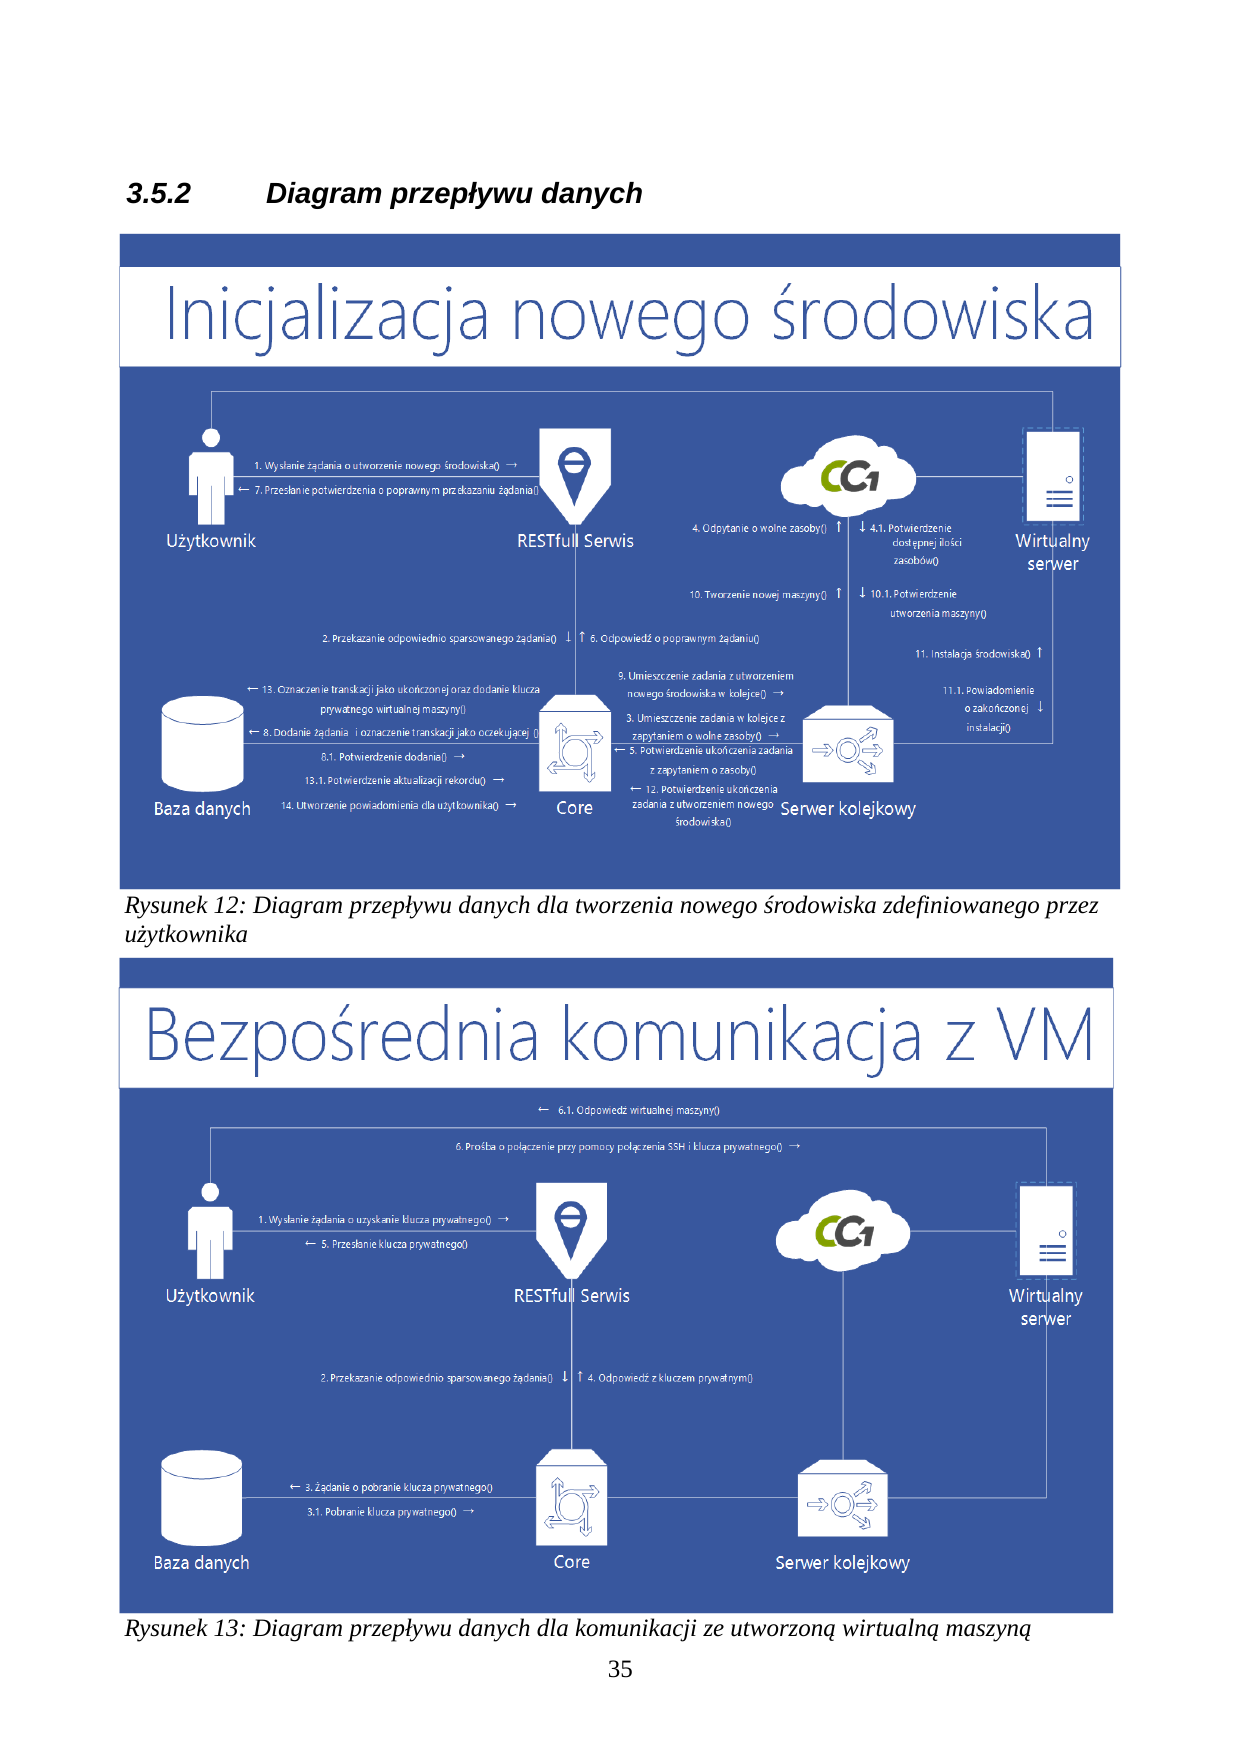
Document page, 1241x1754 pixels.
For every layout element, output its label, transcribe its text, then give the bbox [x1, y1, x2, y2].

text Rysunek 13: Diagram przepływu danych dla komunikacji ze utworzoną wirtualną maszyną [124, 1614, 1116, 1642]
subtitle Diagram przepływu danych [118, 176, 1122, 210]
picture [88, 232, 1132, 890]
picture [88, 956, 1132, 1614]
text Rysunek 12: Diagram przepływu danych dla tworzenia nowego środowiska zdefiniowanego przez użytkownika [124, 890, 1116, 947]
